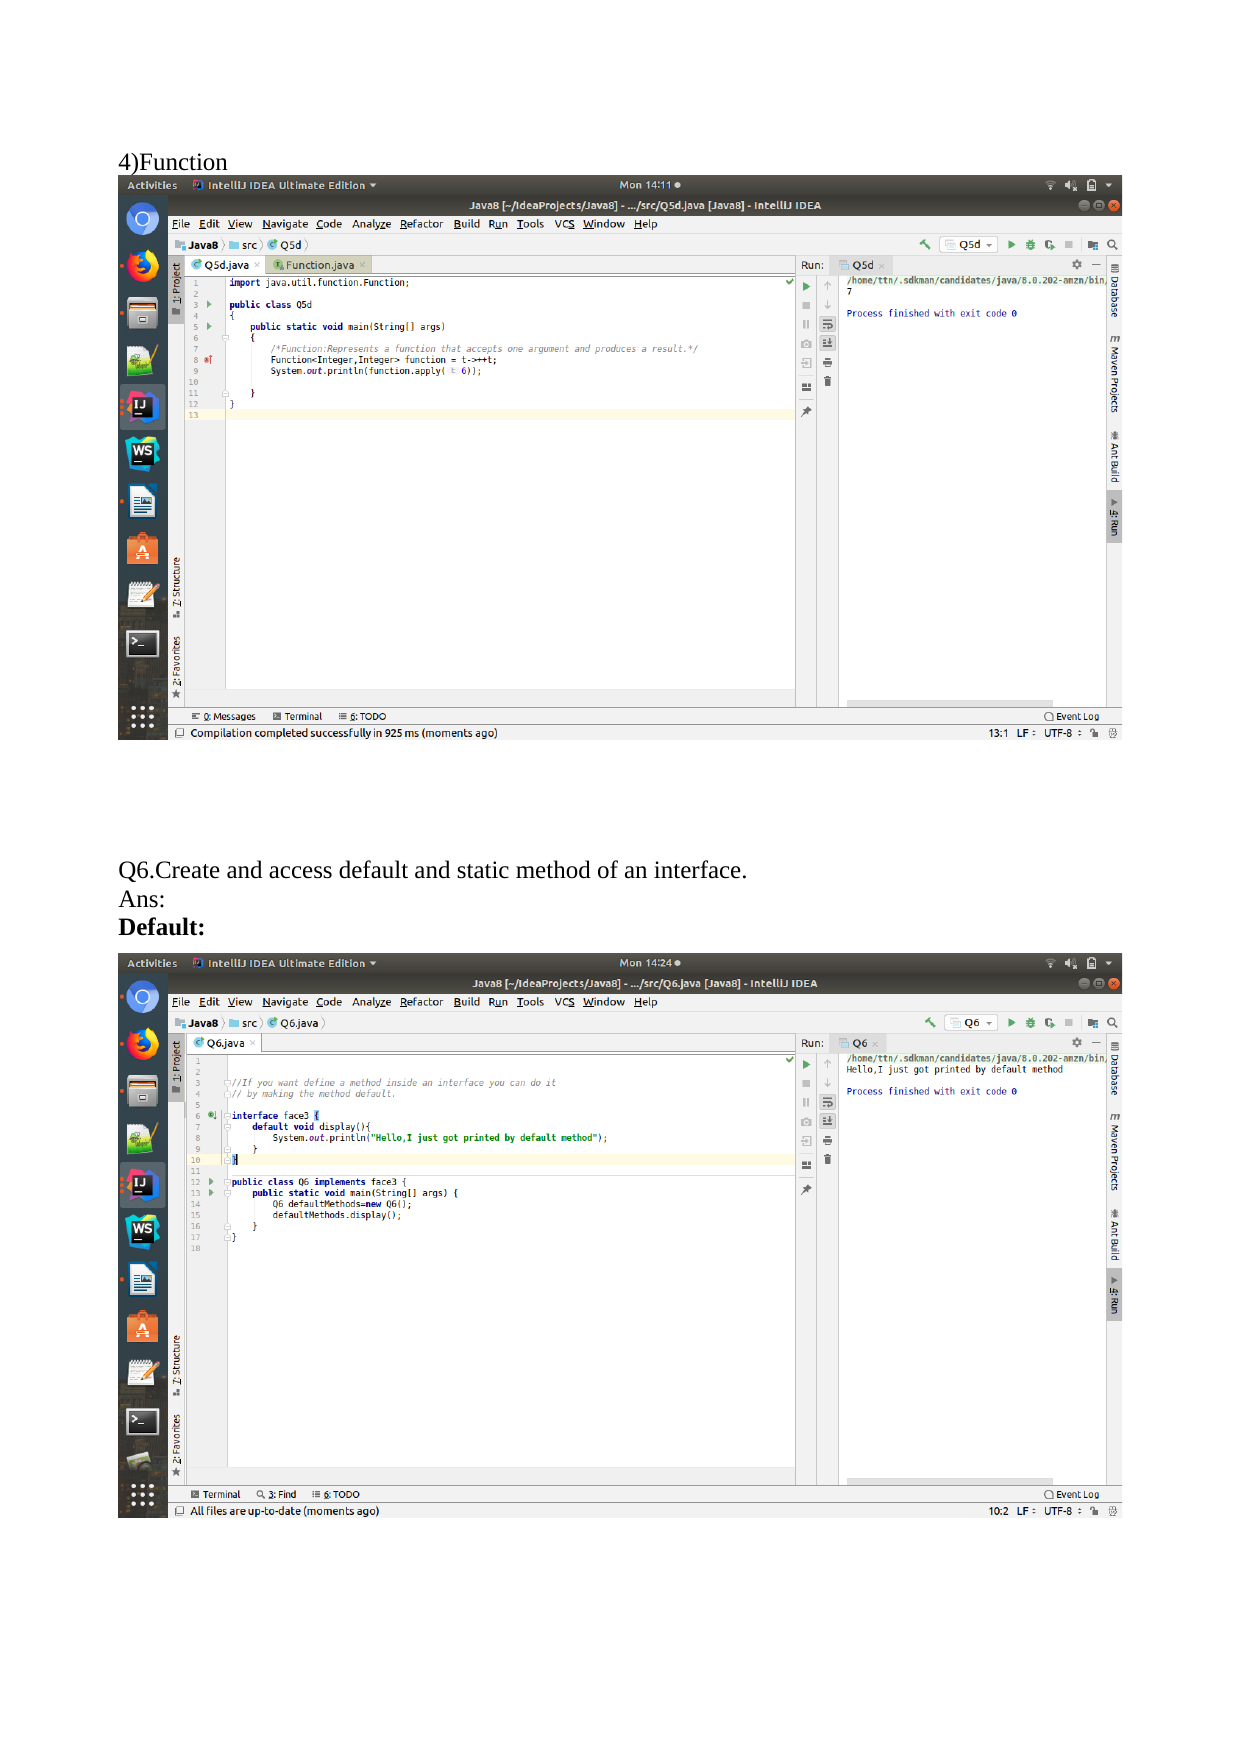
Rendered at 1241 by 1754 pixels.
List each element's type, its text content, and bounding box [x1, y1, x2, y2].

text Ans: [118, 884, 1122, 912]
text Q6.Create and access default and static method of an interface. [118, 855, 1122, 884]
text Default: [118, 912, 1122, 941]
picture [118, 953, 1123, 1518]
text 4)Function [118, 147, 1122, 175]
picture [118, 175, 1123, 740]
